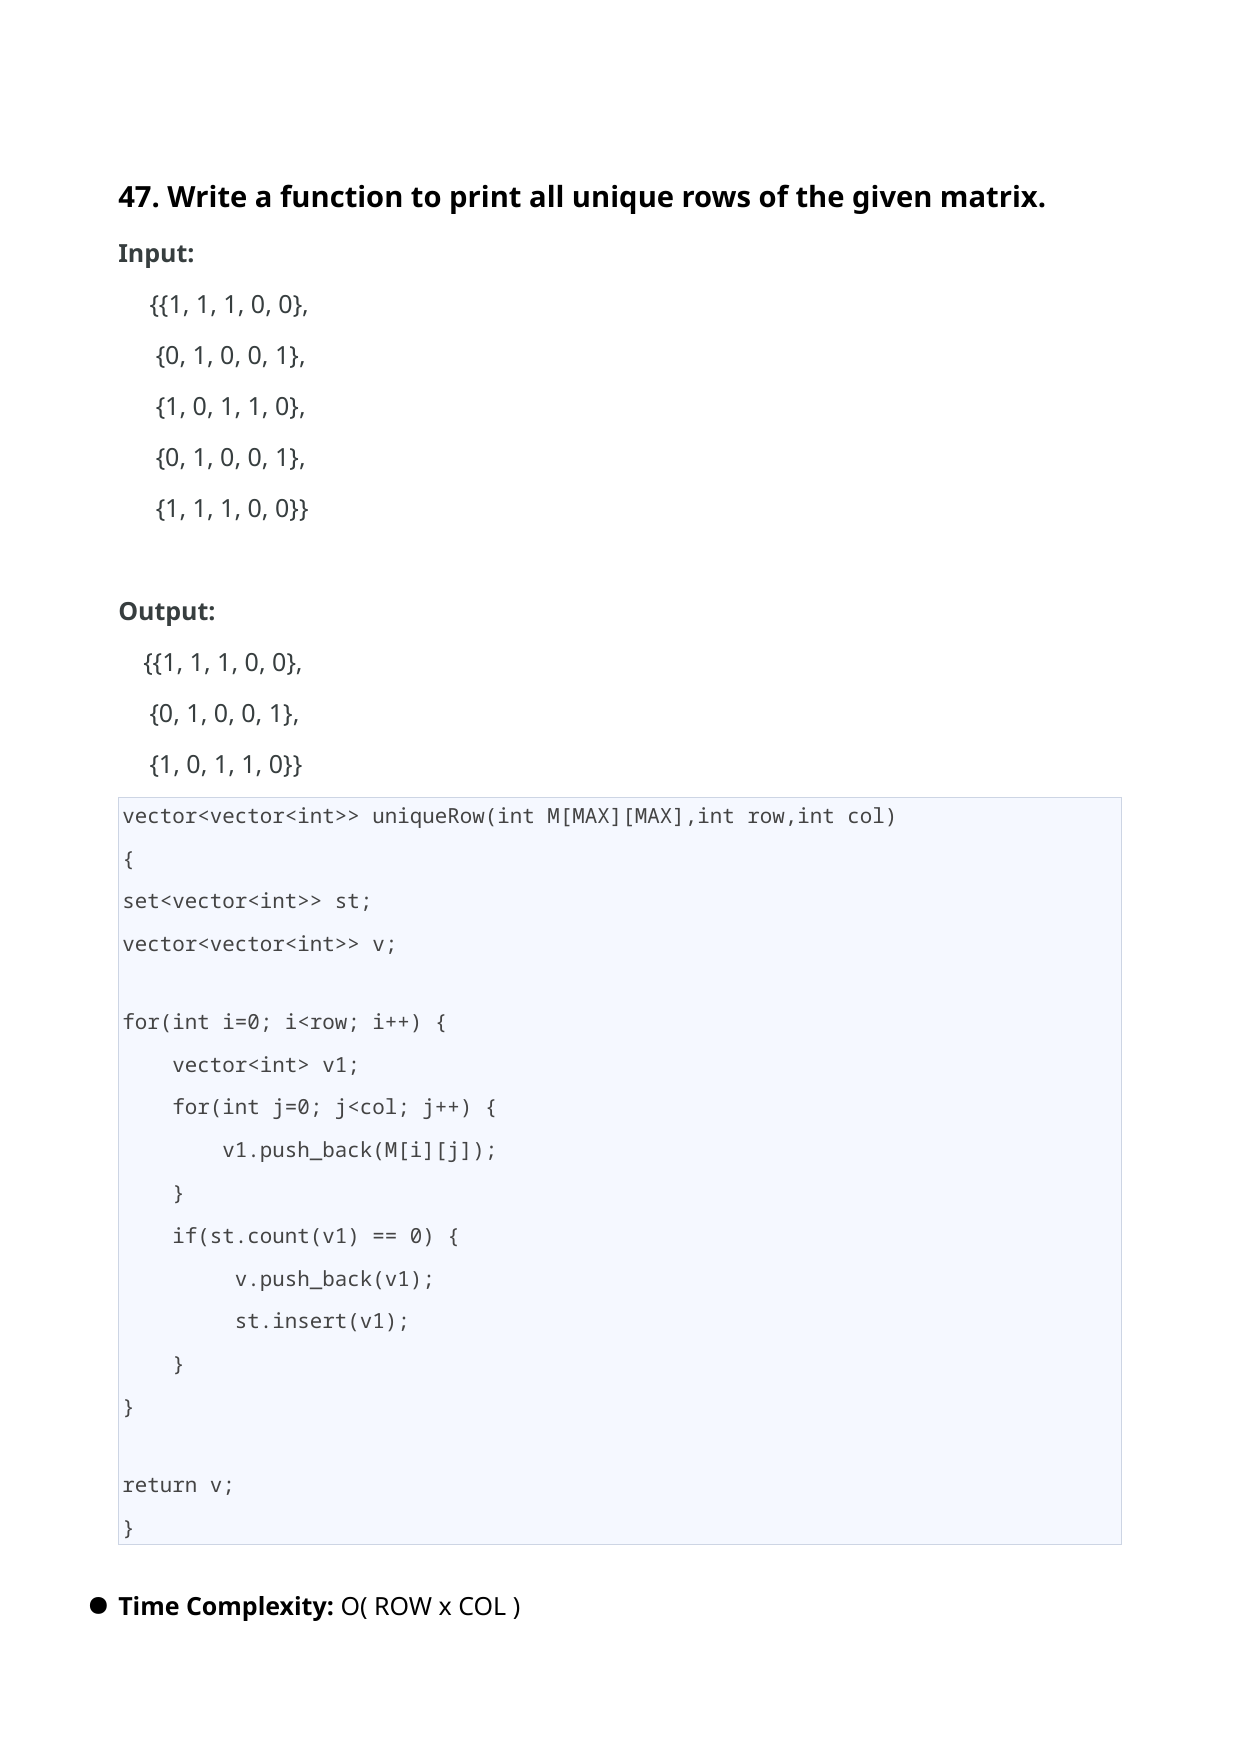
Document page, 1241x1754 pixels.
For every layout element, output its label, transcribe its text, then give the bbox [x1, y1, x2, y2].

text } [119, 1509, 1121, 1544]
text set<vector<int>> st; [119, 882, 1121, 915]
text Input: [118, 236, 1122, 270]
text {{1, 1, 1, 0, 0}, [118, 644, 1122, 678]
subtitle 47. Write a function to print all unique rows of the given matrix. [118, 176, 1122, 216]
text st.insert(v1); [119, 1303, 1121, 1335]
text {1, 0, 1, 1, 0}, [118, 389, 1122, 423]
text {1, 0, 1, 1, 0}} [118, 746, 1122, 780]
text vector<vector<int>> v; [119, 925, 1121, 957]
text for(int j=0; j<col; j++) { [119, 1088, 1121, 1121]
text for(int i=0; i<row; i++) { [119, 1003, 1121, 1036]
text { [119, 840, 1121, 872]
text } [119, 1174, 1121, 1207]
text {0, 1, 0, 0, 1}, [118, 338, 1122, 372]
text Output: [118, 542, 1122, 627]
text vector<int> v1; [119, 1046, 1121, 1078]
text if(st.count(v1) == 0) { [119, 1217, 1121, 1249]
text vector<vector<int>> uniqueRow(int M[MAX][MAX],int row,int col) [119, 798, 1121, 830]
text v.push_back(v1); [119, 1260, 1121, 1292]
list Time Complexity: O( ROW x COL ) [118, 1589, 1122, 1623]
text return v; [119, 1466, 1121, 1499]
text v1.push_back(M[i][j]); [119, 1131, 1121, 1164]
text {1, 1, 1, 0, 0}} [118, 491, 1122, 525]
text } [119, 1345, 1121, 1378]
text {{1, 1, 1, 0, 0}, [118, 287, 1122, 321]
text {0, 1, 0, 0, 1}, [118, 440, 1122, 474]
text {0, 1, 0, 0, 1}, [118, 695, 1122, 729]
text } [119, 1388, 1121, 1421]
